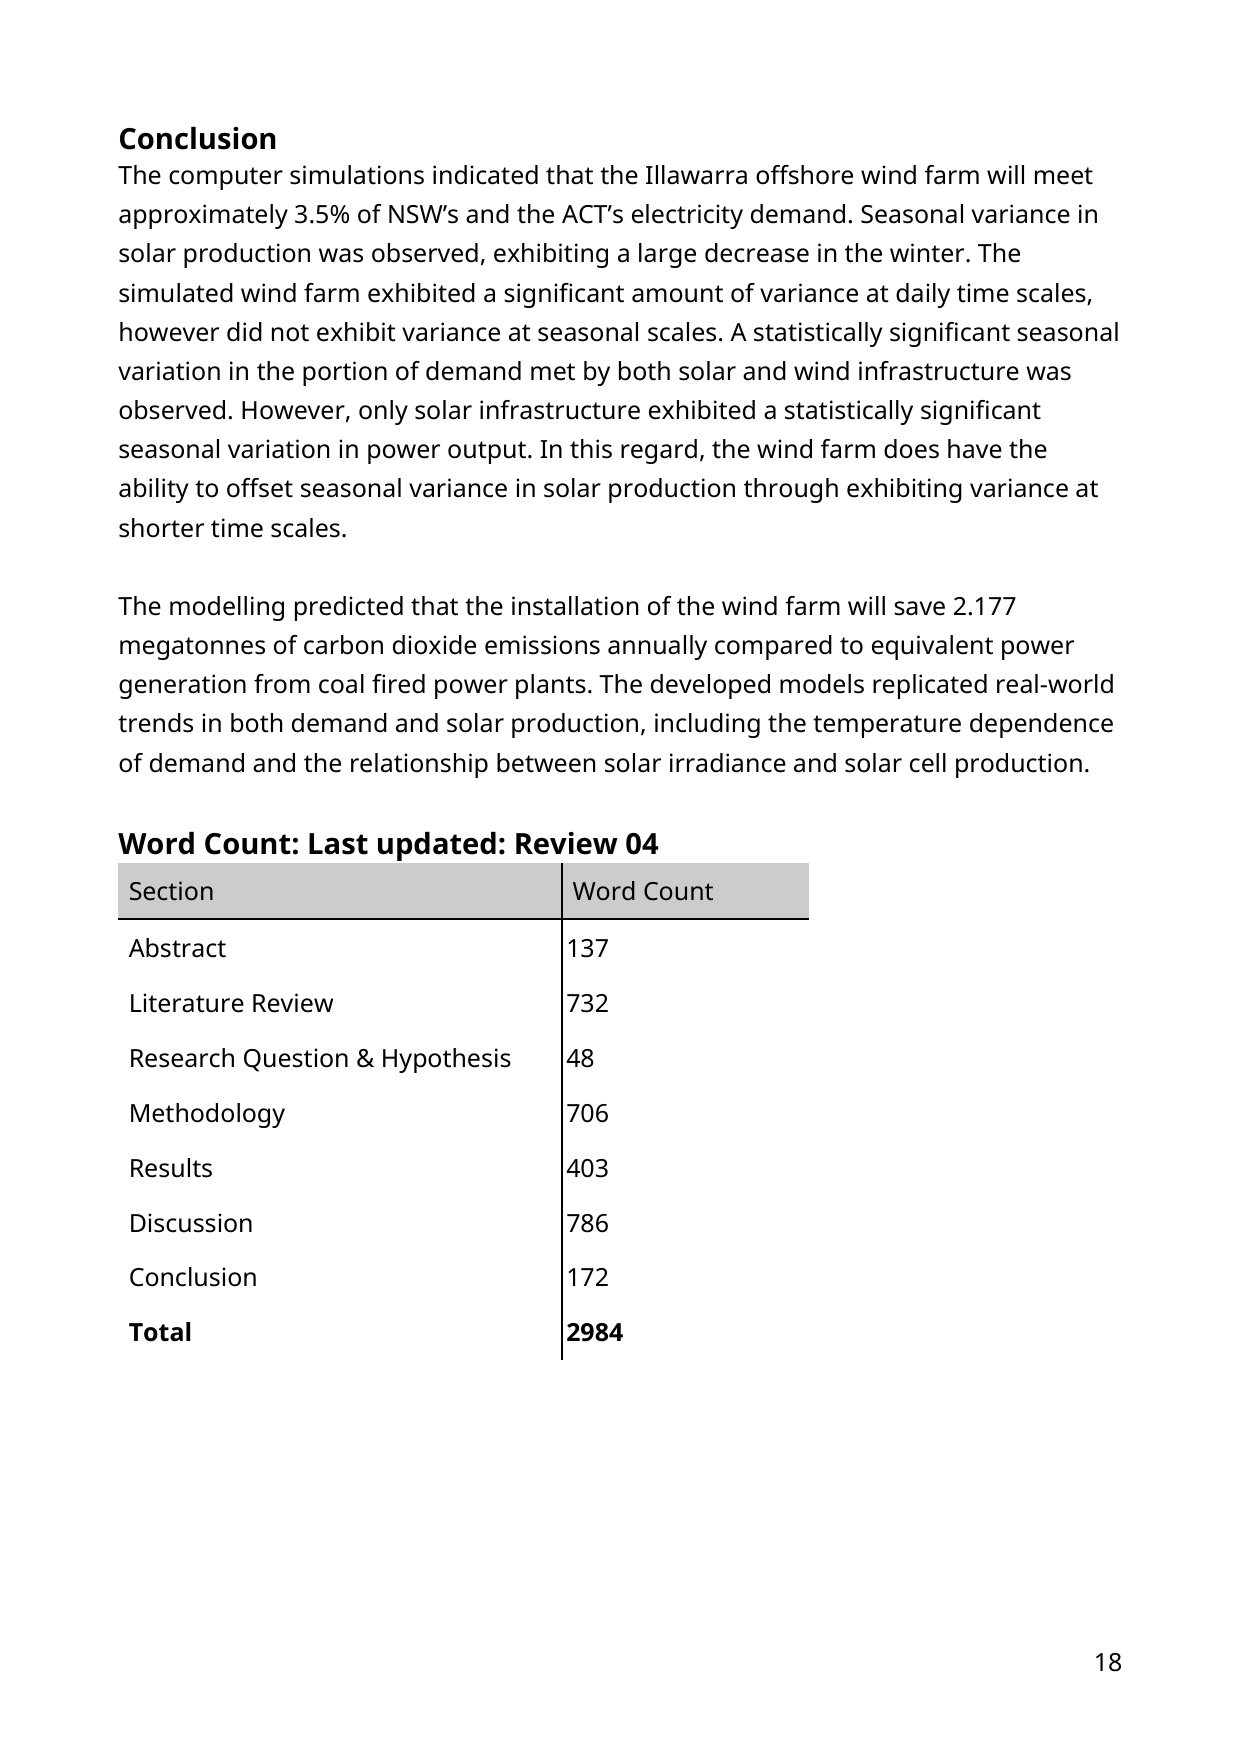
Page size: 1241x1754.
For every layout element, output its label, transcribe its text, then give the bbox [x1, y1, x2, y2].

text The computer simulations indicated that the Illawarra offshore wind farm will meet approximately 3.5% of NSW’s and the ACT’s electricity demand. Seasonal variance in solar production was observed, exhibiting a large decrease in the winter. The simulated wind farm exhibited a significant amount of variance at daily time scales, however did not exhibit variance at seasonal scales. A statistically significant seasonal variation in the portion of demand met by both solar and wind infrastructure was observed. However, only solar infrastructure exhibited a statistically significant seasonal variation in power output. In this regard, the wind farm does have the ability to offset seasonal variance in solar production through exhibiting variance at shorter time scales. [118, 158, 1122, 544]
table_cell 48 [563, 1030, 809, 1085]
table_header Section [118, 863, 561, 918]
table_cell 786 [563, 1195, 809, 1250]
table_cell Methodology [118, 1085, 561, 1140]
table_cell 732 [563, 975, 809, 1030]
table_cell 137 [563, 920, 809, 975]
table_cell Discussion [118, 1195, 561, 1250]
table_cell Research Question & Hypothesis [118, 1030, 561, 1085]
table_cell 172 [563, 1250, 809, 1304]
subtitle Word Count: Last updated: Review 04 [118, 823, 1122, 863]
table_cell Abstract [118, 920, 561, 975]
table_cell Literature Review [118, 975, 561, 1030]
table_cell Total [118, 1305, 561, 1359]
table_cell Results [118, 1140, 561, 1195]
table_cell 2984 [563, 1305, 809, 1359]
table_header Word Count [563, 863, 809, 918]
table_cell 706 [563, 1085, 809, 1140]
subtitle Conclusion [118, 118, 1122, 158]
table_cell 403 [563, 1140, 809, 1195]
text The modelling predicted that the installation of the wind farm will save 2.177 megatonnes of carbon dioxide emissions annually compared to equivalent power generation from coal fired power plants. The developed models replicated real-world trends in both demand and solar production, including the temperature dependence of demand and the relationship between solar irradiance and solar cell production. [118, 588, 1122, 779]
table_cell Conclusion [118, 1250, 561, 1304]
